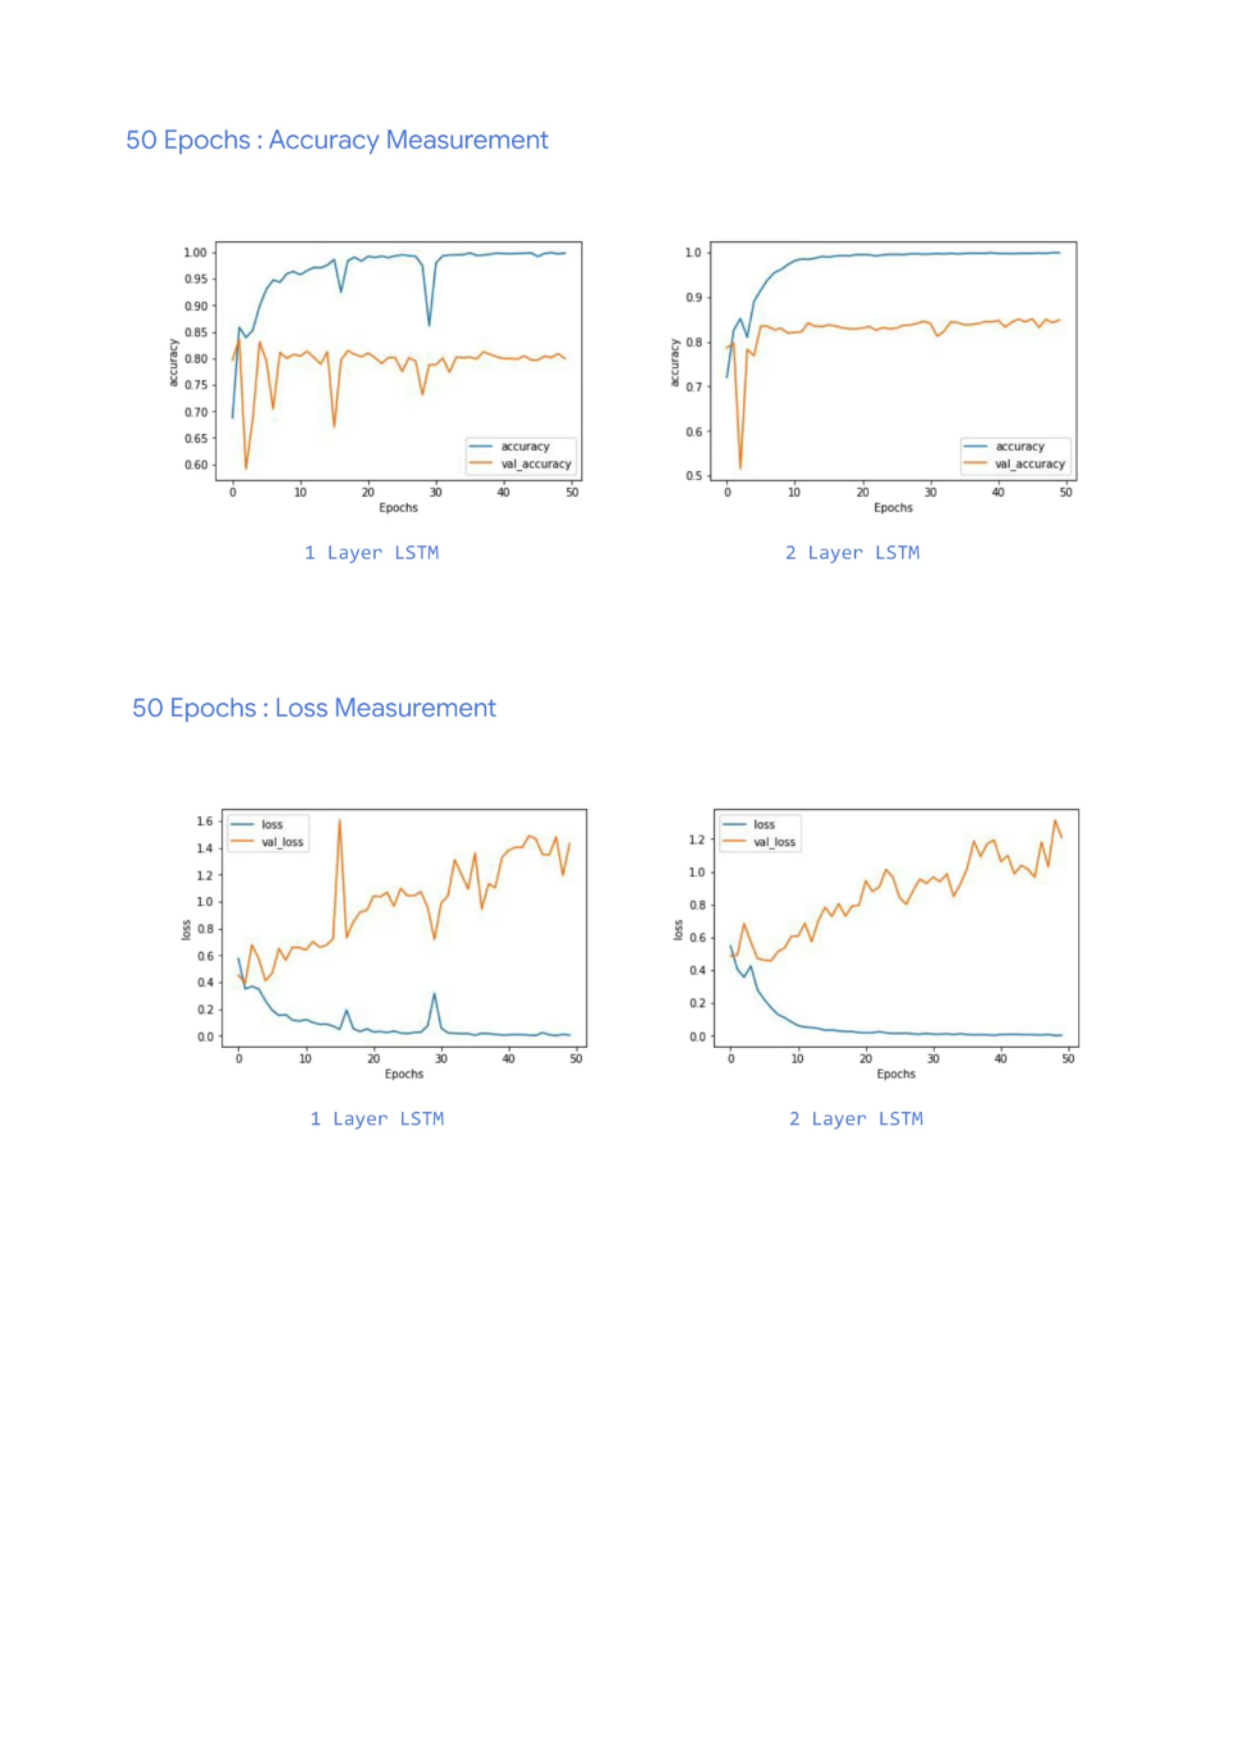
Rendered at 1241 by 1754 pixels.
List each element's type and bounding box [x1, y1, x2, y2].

picture [118, 681, 1123, 1149]
picture [118, 118, 1123, 583]
